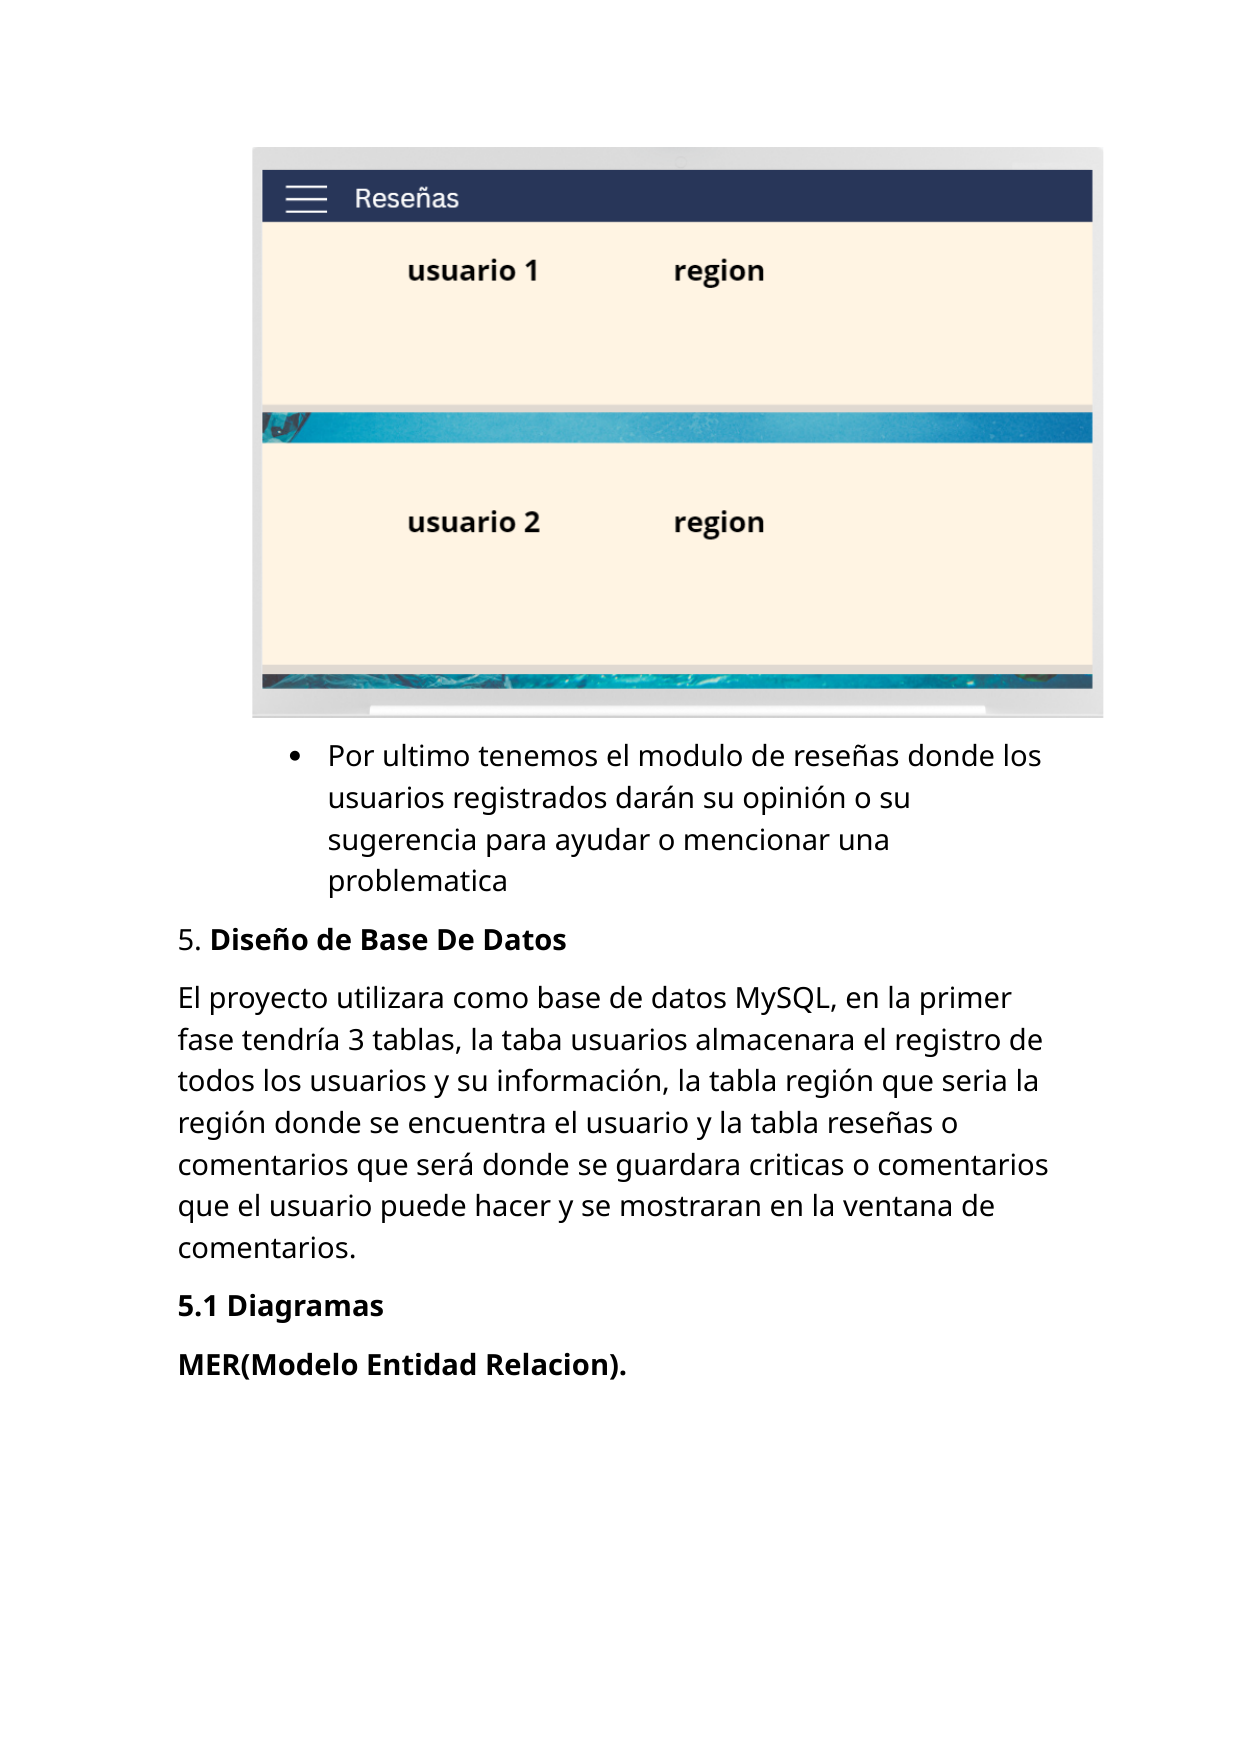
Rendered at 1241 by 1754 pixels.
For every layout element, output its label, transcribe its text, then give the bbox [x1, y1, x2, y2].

text 5. Diseño de Base De Datos [177, 919, 1063, 959]
text MER(Modelo Entidad Relacion). [177, 1344, 1063, 1384]
list Por ultimo tenemos el modulo de reseñas donde los usuarios registrados darán su opinión o su sugerencia para ayudar o mencionar una problematica [290, 736, 1063, 900]
text El proyecto utilizara como base de datos MySQL, en la primer fase tendría 3 tablas, la taba usuarios almacenara el registro de todos los usuarios y su información, la tabla región que seria la región donde se encuentra el usuario y la tabla reseñas o comentarios que será donde se guardara criticas o comentarios que el usuario puede hacer y se mostraran en la ventana de comentarios. [177, 977, 1063, 1267]
text 5.1 Diagramas [177, 1286, 1063, 1325]
